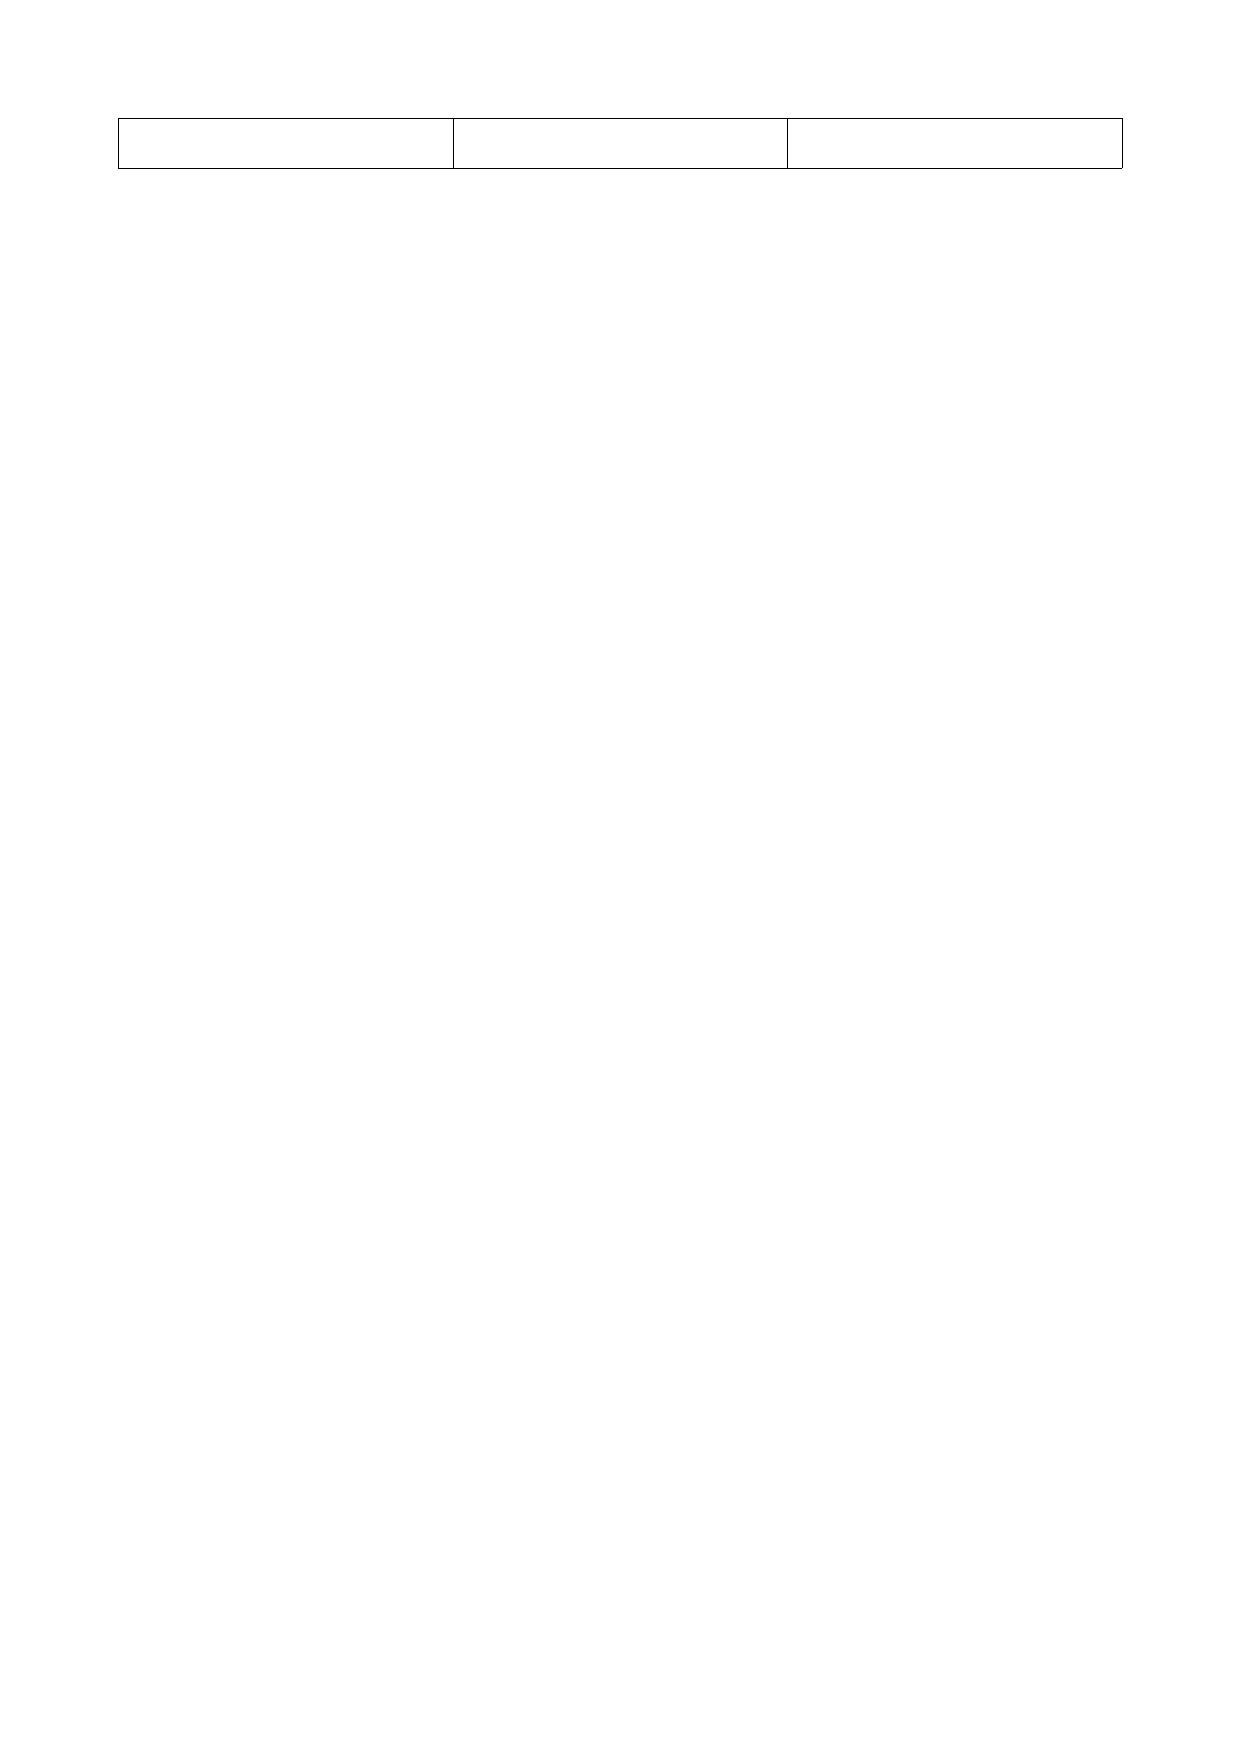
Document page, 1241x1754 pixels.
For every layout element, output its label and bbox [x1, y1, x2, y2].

table_cell [454, 119, 787, 168]
table_cell [788, 119, 1122, 168]
table_cell [119, 119, 453, 168]
